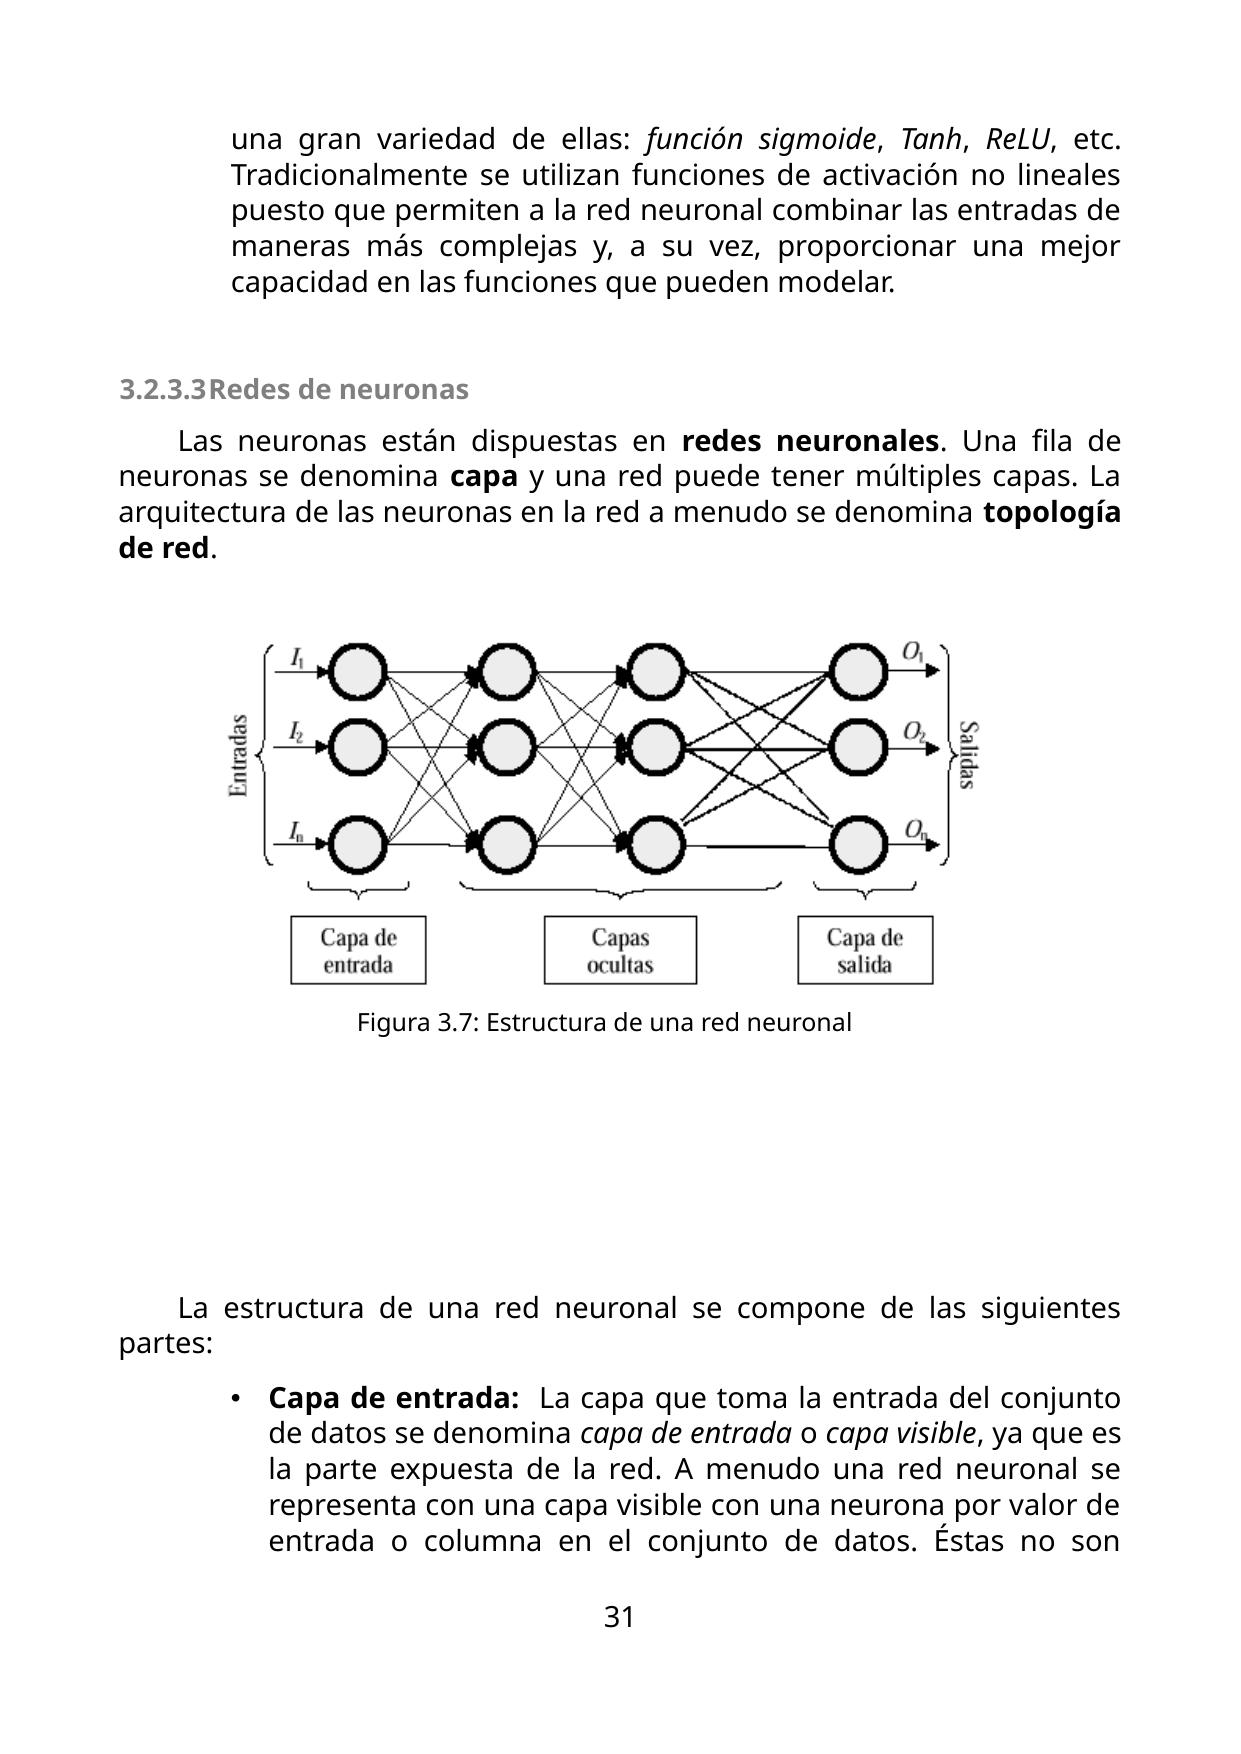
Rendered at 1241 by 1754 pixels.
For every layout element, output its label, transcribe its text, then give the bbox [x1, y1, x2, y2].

list una gran variedad de ellas: función sigmoide, Tanh, ReLU, etc. Tradicionalmente se utilizan funciones de activación no lineales puesto que permiten a la red neuronal combinar las entradas de maneras más complejas y, a su vez, proporcionar una mejor capacidad en las funciones que pueden modelar. [193, 118, 1122, 301]
text La estructura de una red neuronal se compone de las siguientes partes: [118, 1287, 1122, 1362]
list Capa de entrada: La capa que toma la entrada del conjunto de datos se denomina capa de entrada o capa visible, ya que es la parte expuesta de la red. A menudo una red neuronal se representa con una capa visible con una neurona por valor de entrada o columna en el conjunto de datos. Éstas no son [231, 1377, 1122, 1559]
subtitle Redes de neuronas [119, 370, 1122, 407]
text Las neuronas están dispuestas en redes neuronales. Una fila de neuronas se denomina capa y una red puede tener múltiples capas. La arquitectura de las neuronas en la red a menudo se denomina topología de red. [118, 420, 1122, 567]
picture [225, 623, 984, 988]
text Figura 3.7: Estructura de una red neuronal [226, 988, 983, 1039]
